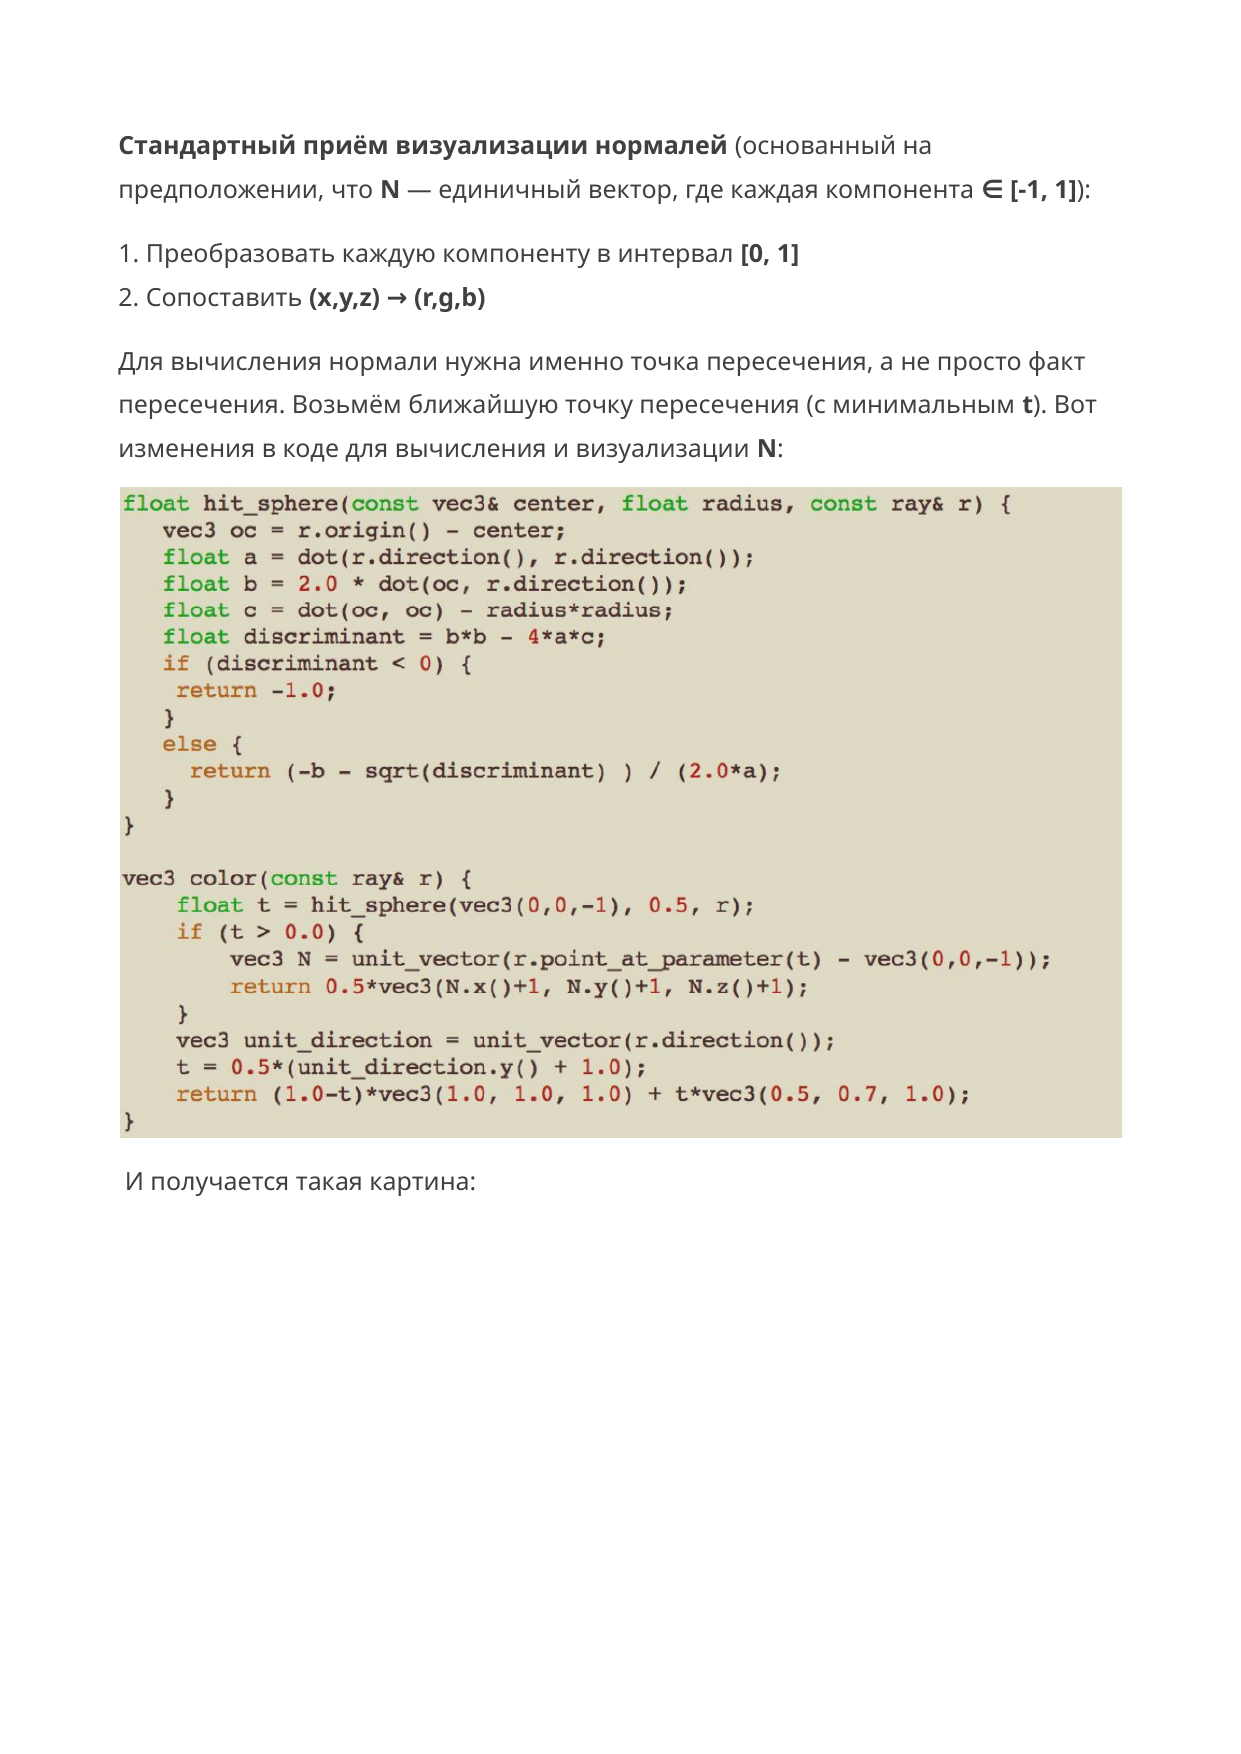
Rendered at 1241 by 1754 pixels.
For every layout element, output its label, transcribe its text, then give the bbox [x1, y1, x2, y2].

picture [118, 485, 1123, 1138]
text Стандартный приём визуализации нормалей (основанный на предположении, что N — единичный вектор, где каждая компонента ∈ [-1, 1]): [118, 118, 1122, 206]
text Для вычисления нормали нужна именно точка пересечения, а не просто факт пересечения. Возьмём ближайшую точку пересечения (с минимальным t). Вот изменения в коде для вычисления и визуализации N: [118, 334, 1122, 465]
list Сопоставить (x,y,z) → (r,g,b) [118, 270, 1122, 313]
list Преобразовать каждую компоненту в интервал [0, 1] [118, 226, 1122, 270]
text И получается такая картина: [118, 1138, 1122, 1197]
